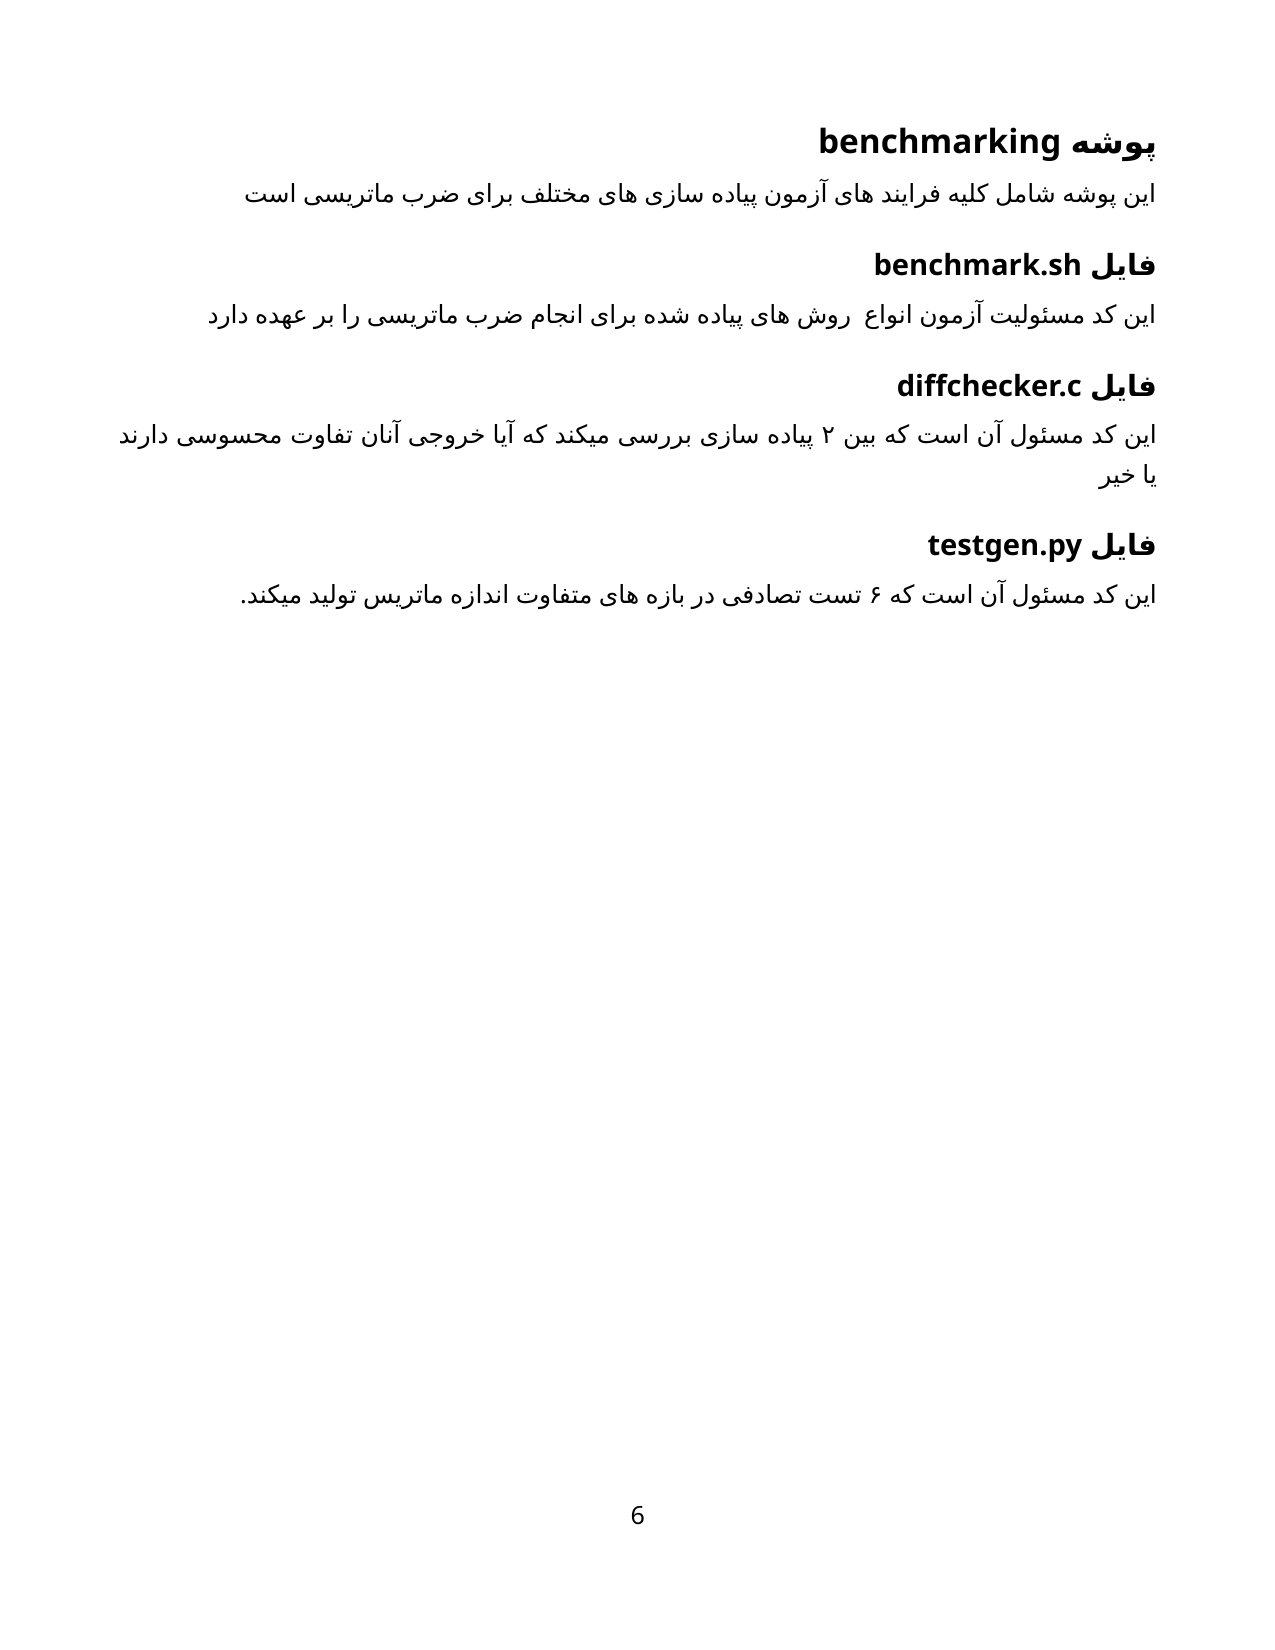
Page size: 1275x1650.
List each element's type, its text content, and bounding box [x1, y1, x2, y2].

subtitle فایل benchmark.sh [118, 244, 1157, 284]
subtitle فایل diffchecker.c [118, 365, 1157, 404]
text این کد مسئول آن است که ۶ تست تصادفی در بازه های متفاوت اندازه ماتریس تولید میکند. [118, 577, 1157, 611]
text این کد مسئولیت آزمون انواع روش های پیاده شده برای انجام ضرب ماتریسی را بر عهده دارد [118, 297, 1157, 331]
text این پوشه شامل کلیه فرایند های آزمون پیاده سازی های مختلف برای ضرب ماتریسی است [118, 176, 1157, 210]
subtitle فایل testgen.py [118, 524, 1157, 564]
text این کد مسئول آن است که بین ۲ پیاده سازی بررسی میکند که آیا خروجی آنان تفاوت محسوسی دارند یا خیر [118, 417, 1157, 490]
subtitle پوشه benchmarking [118, 118, 1157, 163]
